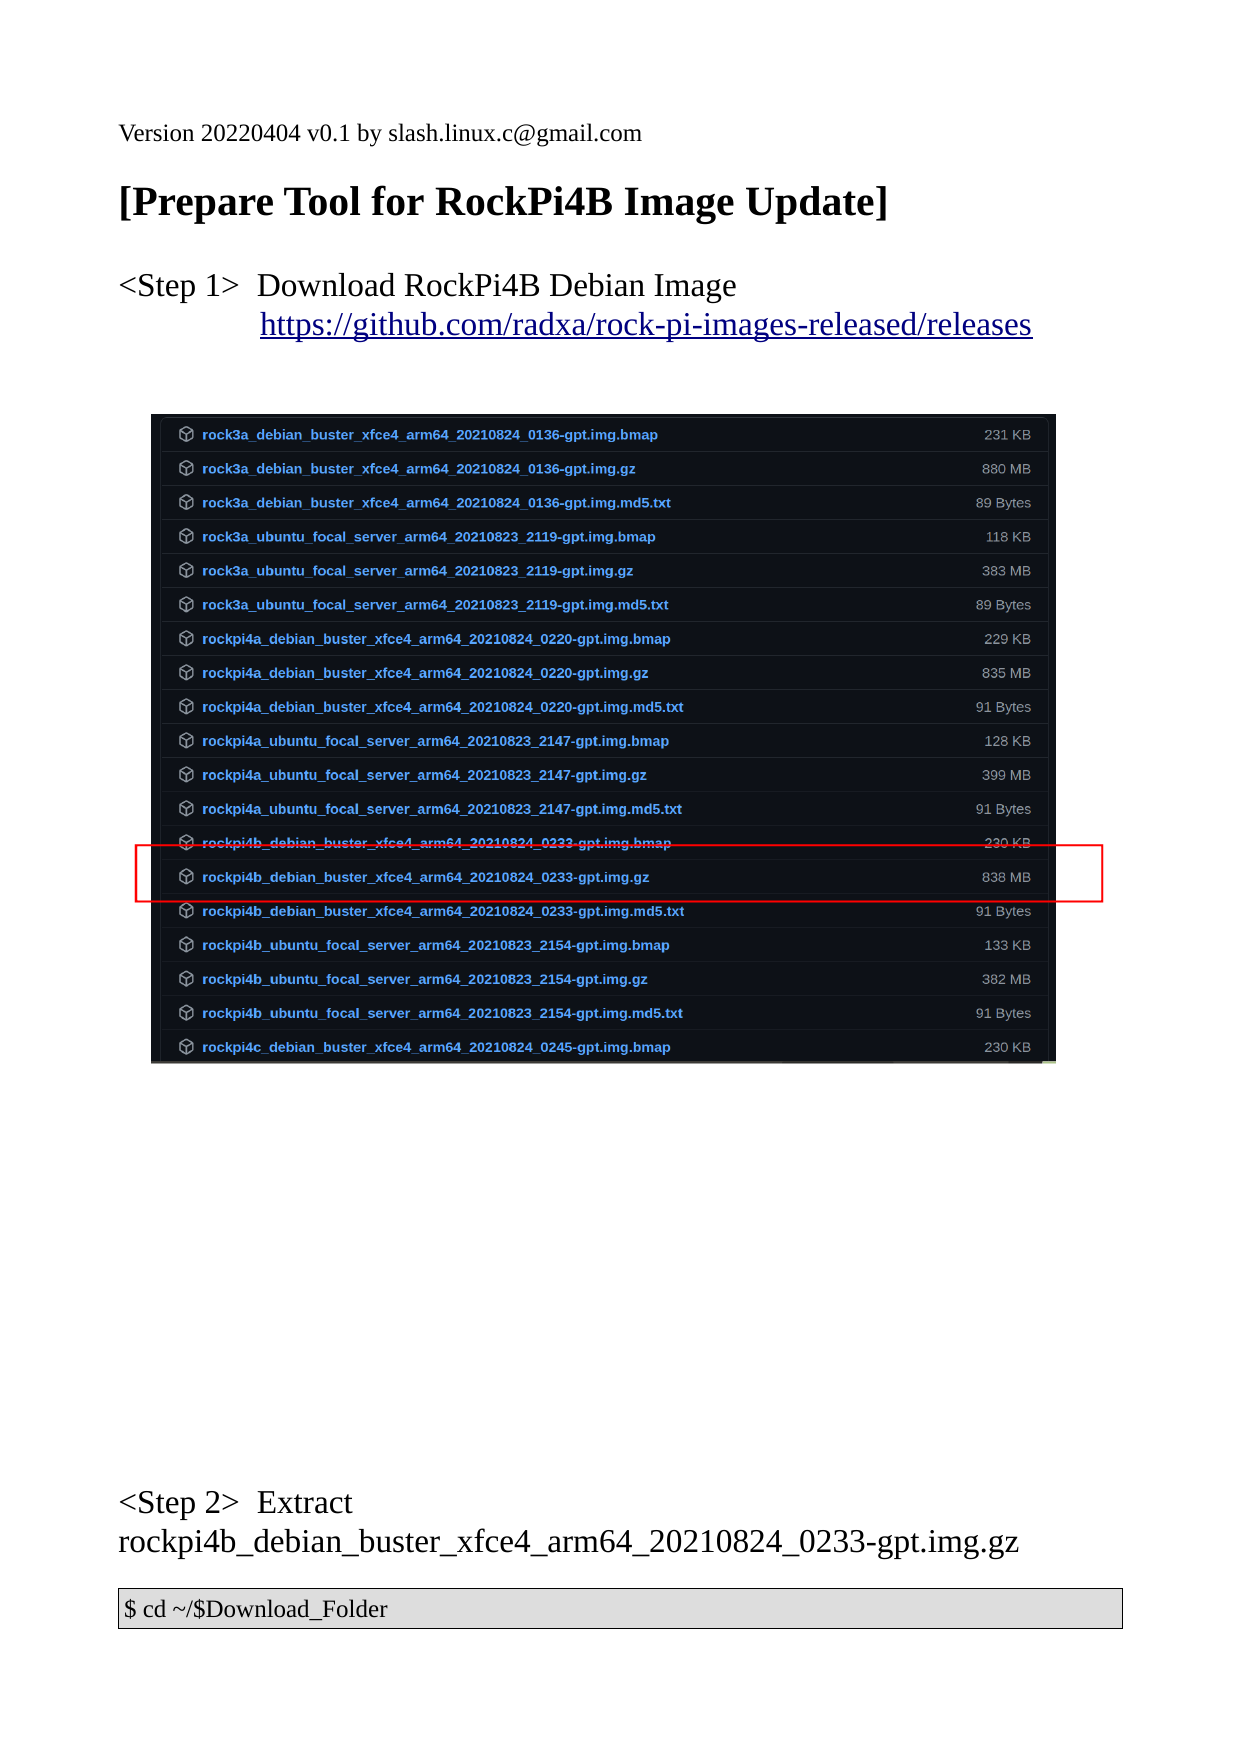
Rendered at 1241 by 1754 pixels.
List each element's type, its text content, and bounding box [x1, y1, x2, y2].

text <Step 1> Download RockPi4B Debian Image [118, 266, 1122, 304]
subtitle [Prepare Tool for RockPi4B Image Update] [118, 176, 1122, 224]
text https://github.com/radxa/rock-pi-images-released/releases [118, 304, 1122, 342]
table_header $ cd ~/$Download_Folder [119, 1589, 1122, 1628]
text <Step 2> Extract rockpi4b_debian_buster_xfce4_arm64_20210824_0233-gpt.img.gz [118, 1483, 1122, 1559]
picture [118, 399, 1123, 1100]
